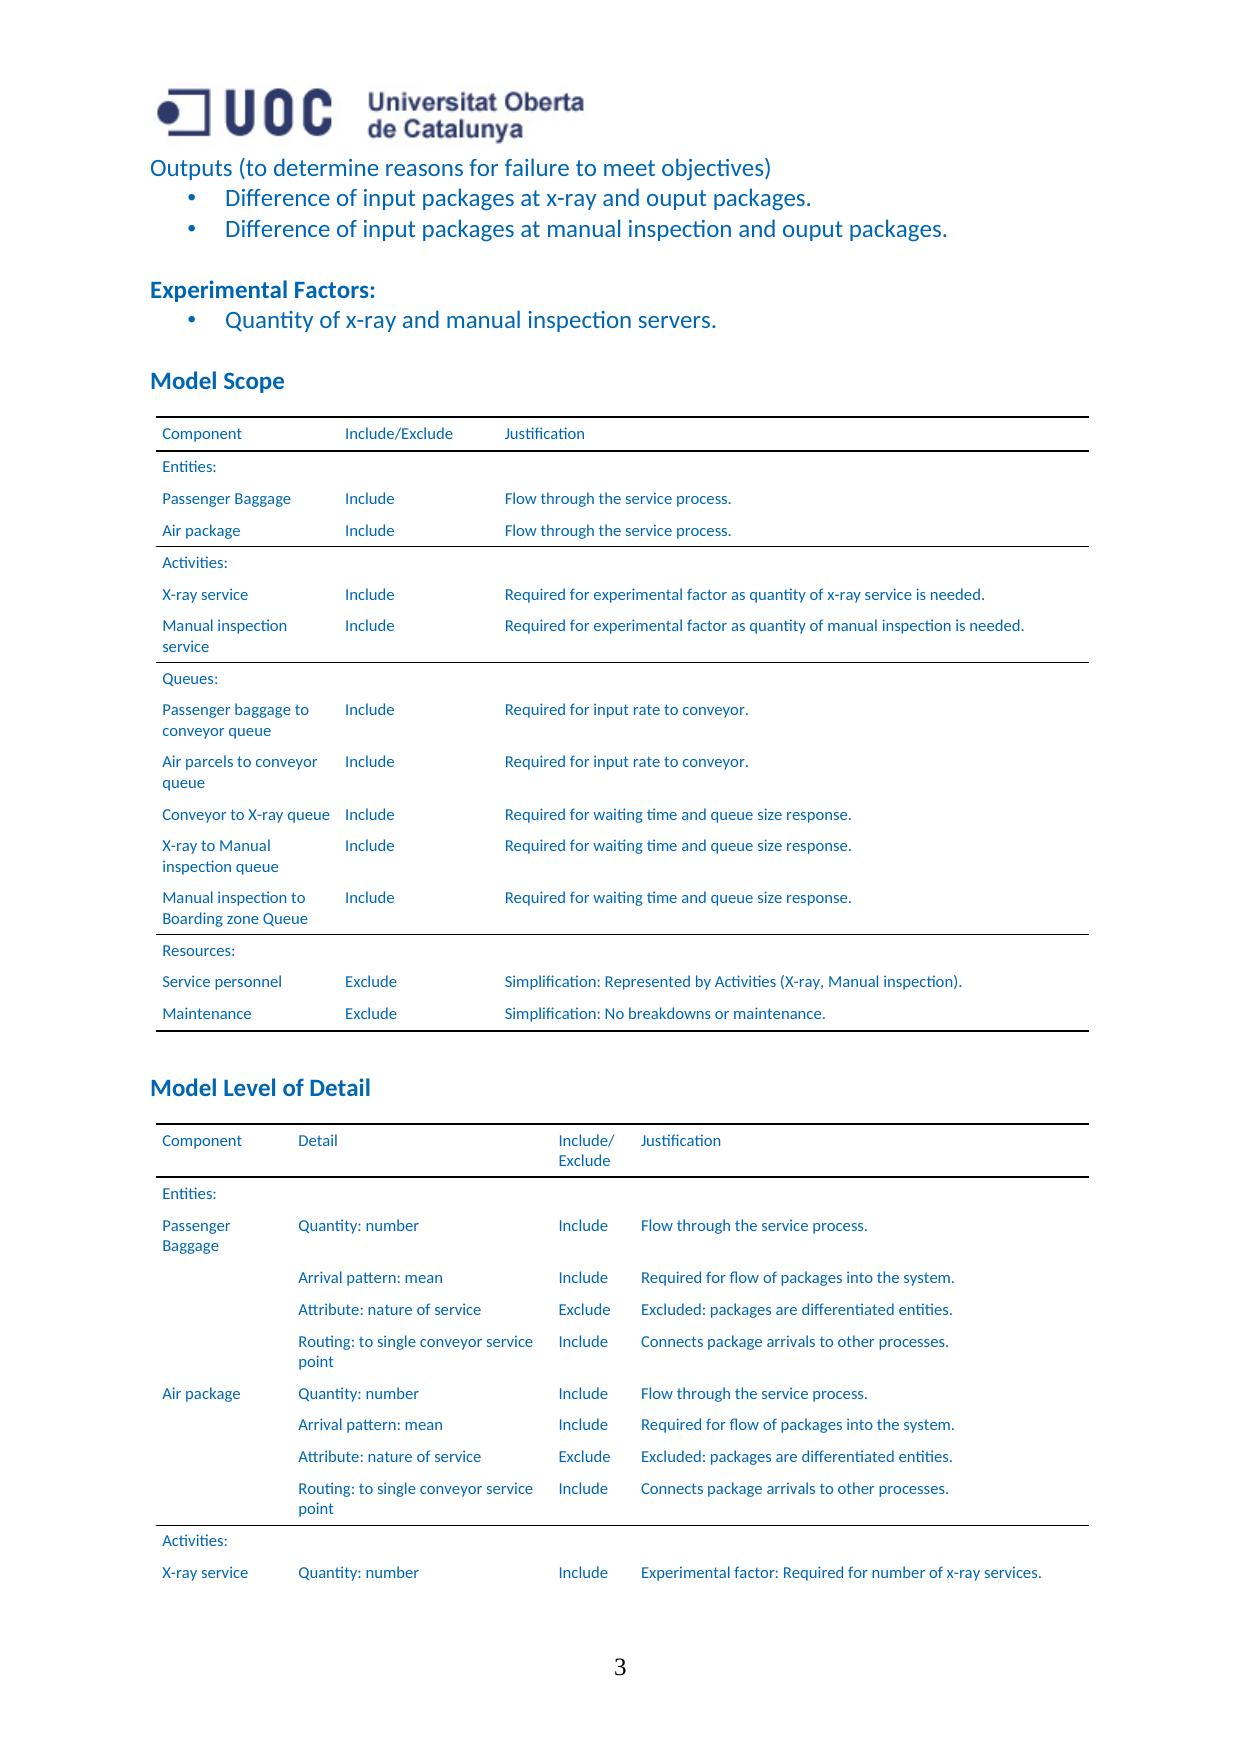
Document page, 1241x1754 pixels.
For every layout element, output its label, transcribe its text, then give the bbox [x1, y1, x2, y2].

table_cell X-ray service [156, 578, 339, 610]
table_cell Required for flow of packages into the system. [635, 1409, 1089, 1441]
table_cell Include [339, 882, 499, 934]
table_cell X-ray to Manual inspection queue [156, 830, 339, 882]
table_cell [293, 1526, 552, 1556]
table_cell Arrival pattern: mean [293, 1262, 552, 1293]
table_cell Required for waiting time and queue size response. [499, 882, 1089, 934]
table_cell Quantity: number [293, 1556, 552, 1588]
table_cell Passenger Baggage [156, 483, 339, 514]
table_cell Air package [156, 1377, 292, 1409]
table_cell Excluded: packages are differentiated entities. [635, 1293, 1089, 1325]
table_cell Flow through the service process. [499, 515, 1089, 546]
table_cell Resources: [156, 935, 339, 966]
table_cell [635, 1178, 1089, 1209]
table_cell Include [339, 515, 499, 546]
table_cell Include [339, 610, 499, 662]
table_cell Include [339, 830, 499, 882]
table_cell Include [339, 694, 499, 746]
table_cell Required for experimental factor as quantity of manual inspection is needed. [499, 610, 1089, 662]
table_cell Quantity: number [293, 1210, 552, 1262]
table_cell X-ray service [156, 1556, 292, 1588]
picture [153, 73, 589, 152]
list Difference of input packages at x-ray and ouput packages. [187, 182, 1090, 213]
table_cell Manual inspection service [156, 610, 339, 662]
text Model Scope [150, 365, 1090, 396]
table_cell Routing: to single conveyor service point [293, 1473, 552, 1524]
table_cell Include [553, 1556, 635, 1588]
table_cell Connects package arrivals to other processes. [635, 1325, 1089, 1377]
list Difference of input packages at manual inspection and ouput packages. [187, 213, 1090, 243]
text Outputs (to determine reasons for failure to meet objectives) [150, 152, 1090, 182]
table_cell Required for waiting time and queue size response. [499, 830, 1089, 882]
table_cell [499, 935, 1089, 966]
table_cell Attribute: nature of service [293, 1293, 552, 1325]
table_cell Exclude [339, 998, 499, 1029]
table_cell [499, 663, 1089, 694]
list Quantity of x-ray and manual inspection servers. [187, 304, 1090, 335]
table_cell Manual inspection to Boarding zone Queue [156, 882, 339, 934]
table_cell Simplification: Represented by Activities (X-ray, Manual inspection). [499, 966, 1089, 998]
table_cell [553, 1178, 635, 1209]
table_cell [499, 547, 1089, 578]
table_cell [156, 1262, 292, 1293]
table_cell Connects package arrivals to other processes. [635, 1473, 1089, 1524]
table_cell Air package [156, 515, 339, 546]
table_cell [339, 663, 499, 694]
table_cell [339, 452, 499, 483]
table_cell Activities: [156, 547, 339, 578]
table_cell Flow through the service process. [635, 1377, 1089, 1409]
table_cell Include [553, 1262, 635, 1293]
table_cell Include [553, 1377, 635, 1409]
table_cell Simplification: No breakdowns or maintenance. [499, 998, 1089, 1029]
table_cell Air parcels to conveyor queue [156, 746, 339, 798]
text Experimental Factors: [150, 274, 1090, 304]
table_cell [553, 1526, 635, 1556]
table_header Detail [293, 1125, 552, 1176]
table_cell [156, 1473, 292, 1524]
table_cell Required for waiting time and queue size response. [499, 798, 1089, 830]
table_cell Include [553, 1473, 635, 1524]
table_header Justification [635, 1125, 1089, 1176]
table_header Include/Exclude [339, 418, 499, 449]
table_cell Entities: [156, 452, 339, 483]
table_cell Exclude [553, 1441, 635, 1472]
table_cell Arrival pattern: mean [293, 1409, 552, 1441]
table_cell [339, 935, 499, 966]
table_cell Flow through the service process. [499, 483, 1089, 514]
table_cell Flow through the service process. [635, 1210, 1089, 1262]
table_cell Include [339, 798, 499, 830]
table_cell [339, 547, 499, 578]
table_cell Queues: [156, 663, 339, 694]
table_cell Required for input rate to conveyor. [499, 746, 1089, 798]
table_cell Required for experimental factor as quantity of x-ray service is needed. [499, 578, 1089, 610]
table_cell [156, 1441, 292, 1472]
table_cell [293, 1178, 552, 1209]
table_cell Conveyor to X-ray queue [156, 798, 339, 830]
table_cell [156, 1409, 292, 1441]
table_cell Include [339, 746, 499, 798]
table_cell [499, 452, 1089, 483]
table_cell Experimental factor: Required for number of x-ray services. [635, 1556, 1089, 1588]
table_header Component [156, 418, 339, 449]
table_header Justification [499, 418, 1089, 449]
table_cell [635, 1526, 1089, 1556]
table_cell [156, 1325, 292, 1377]
table_cell Maintenance [156, 998, 339, 1029]
table_header Component [156, 1125, 292, 1176]
table_cell Quantity: number [293, 1377, 552, 1409]
table_cell Passenger baggage to conveyor queue [156, 694, 339, 746]
table_cell Attribute: nature of service [293, 1441, 552, 1472]
table_header Include/ Exclude [553, 1125, 635, 1176]
table_cell [156, 1293, 292, 1325]
table_cell Include [339, 578, 499, 610]
text Model Level of Detail [150, 1072, 1090, 1102]
table_cell Passenger Baggage [156, 1210, 292, 1262]
table_cell Include [553, 1210, 635, 1262]
table_cell Required for flow of packages into the system. [635, 1262, 1089, 1293]
table_cell Entities: [156, 1178, 292, 1209]
table_cell Routing: to single conveyor service point [293, 1325, 552, 1377]
table_cell Include [339, 483, 499, 514]
table_cell Include [553, 1325, 635, 1377]
table_cell Excluded: packages are differentiated entities. [635, 1441, 1089, 1472]
table_cell Include [553, 1409, 635, 1441]
table_cell Service personnel [156, 966, 339, 998]
table_cell Exclude [339, 966, 499, 998]
table_cell Activities: [156, 1526, 292, 1556]
table_cell Exclude [553, 1293, 635, 1325]
table_cell Required for input rate to conveyor. [499, 694, 1089, 746]
